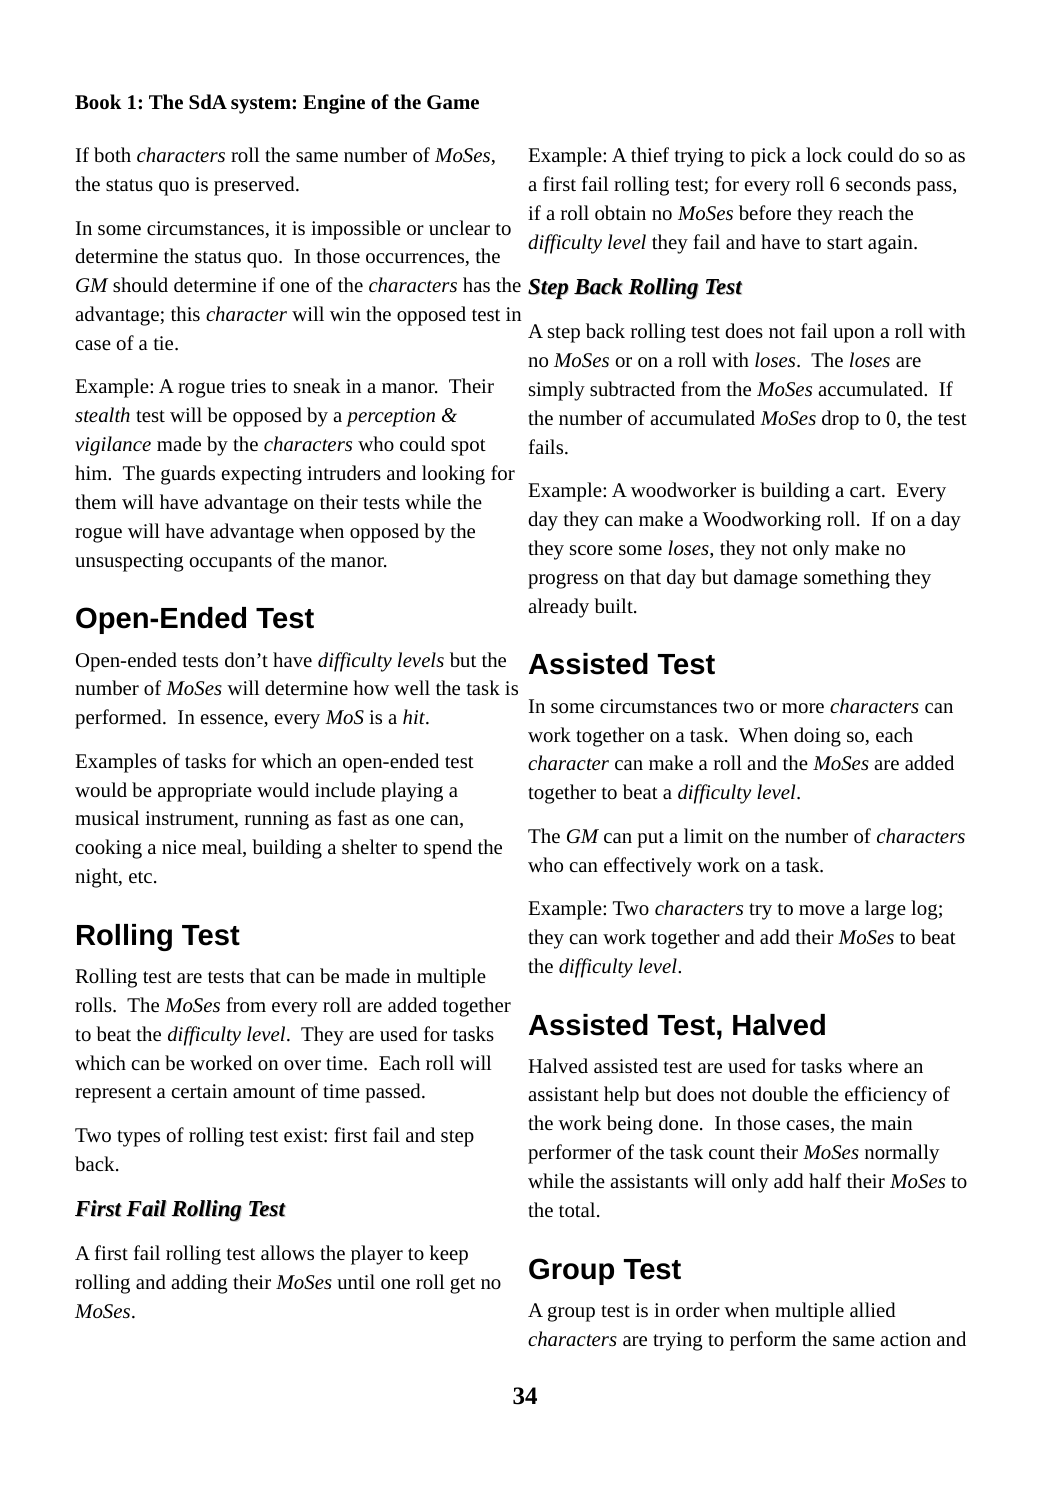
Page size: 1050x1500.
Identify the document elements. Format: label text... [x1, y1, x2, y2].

text Open-ended tests don’t have difficulty levels but the number of MoSes will determine how well the task is performed. In essence, every MoS is a hit. [75, 647, 522, 729]
text Example: Two characters try to move a large log; they can work together and add their MoSes to beat the difficulty level. [528, 896, 975, 978]
subtitle Assisted Test, Halved [528, 1007, 975, 1041]
subtitle Assisted Test [528, 648, 975, 681]
text A group test is in order when multiple allied characters are trying to perform the same action and [528, 1298, 975, 1351]
subtitle Group Test [528, 1252, 975, 1285]
text Example: A woodworker is building a cart. Every day they can make a Woodworking roll. If on a day they score some loses, they not only make no progress on that day but damage something they already built. [528, 478, 975, 618]
text Two types of rolling test exist: first fail and step back. [75, 1123, 522, 1176]
text If both characters roll the same number of MoSes, the status quo is preserved. [75, 143, 522, 196]
text A first fail rolling test allows the player to keep rolling and adding their MoSes until one roll get no MoSes. [75, 1241, 522, 1323]
text Step Back Rolling Test [528, 273, 975, 300]
text First Fail Rolling Test [75, 1195, 522, 1221]
text Halved assisted test are used for tasks where an assistant help but does not double the efficiency of the work being done. In those cases, the main performer of the task count their MoSes normally while the assistants will only add half their MoSes to the total. [528, 1053, 975, 1222]
text Example: A rogue tries to sneak in a manor. Their stealth test will be opposed by a perception & vigilance made by the characters who could spot him. The guards expecting intruders and looking for them will have advantage on their tests while the rogue will have advantage when opposed by the unsuspecting occupants of the manor. [75, 374, 522, 572]
text Rolling test are tests that can be made in multiple rolls. The MoSes from every roll are added together to beat the difficulty level. They are used for tasks which can be worked on over time. Each roll will represent a certain amount of time passed. [75, 964, 522, 1103]
subtitle Rolling Test [75, 918, 522, 951]
text Examples of tasks for which an open-ended test would be appropriate would include playing a musical instrument, running as fast as one can, cooking a nice meal, building a shelter to spend the night, etc. [75, 749, 522, 888]
text A step back rolling test does not fail upon a roll with no MoSes or on a roll with loses. The loses are simply subtracted from the MoSes accumulated. If the number of accumulated MoSes drop to 0, the test fails. [528, 319, 975, 459]
text In some circumstances, it is impossible or unclear to determine the status quo. In those occurrences, the GM should determine if one of the characters has the advantage; this character will win the opposed test in case of a tie. [75, 216, 522, 355]
text In some circumstances two or more characters can work together on a task. When doing so, each character can make a roll and the MoSes are added together to beat a difficulty level. [528, 694, 975, 804]
text Example: A thief trying to pick a lock could do so as a first fail rolling test; for every roll 6 seconds pass, if a roll obtain no MoSes before they reach the difficulty level they fail and have to start again. [528, 143, 975, 254]
subtitle Open-Ended Test [75, 601, 522, 635]
text The GM can put a limit on the number of characters who can effectively work on a task. [528, 824, 975, 877]
